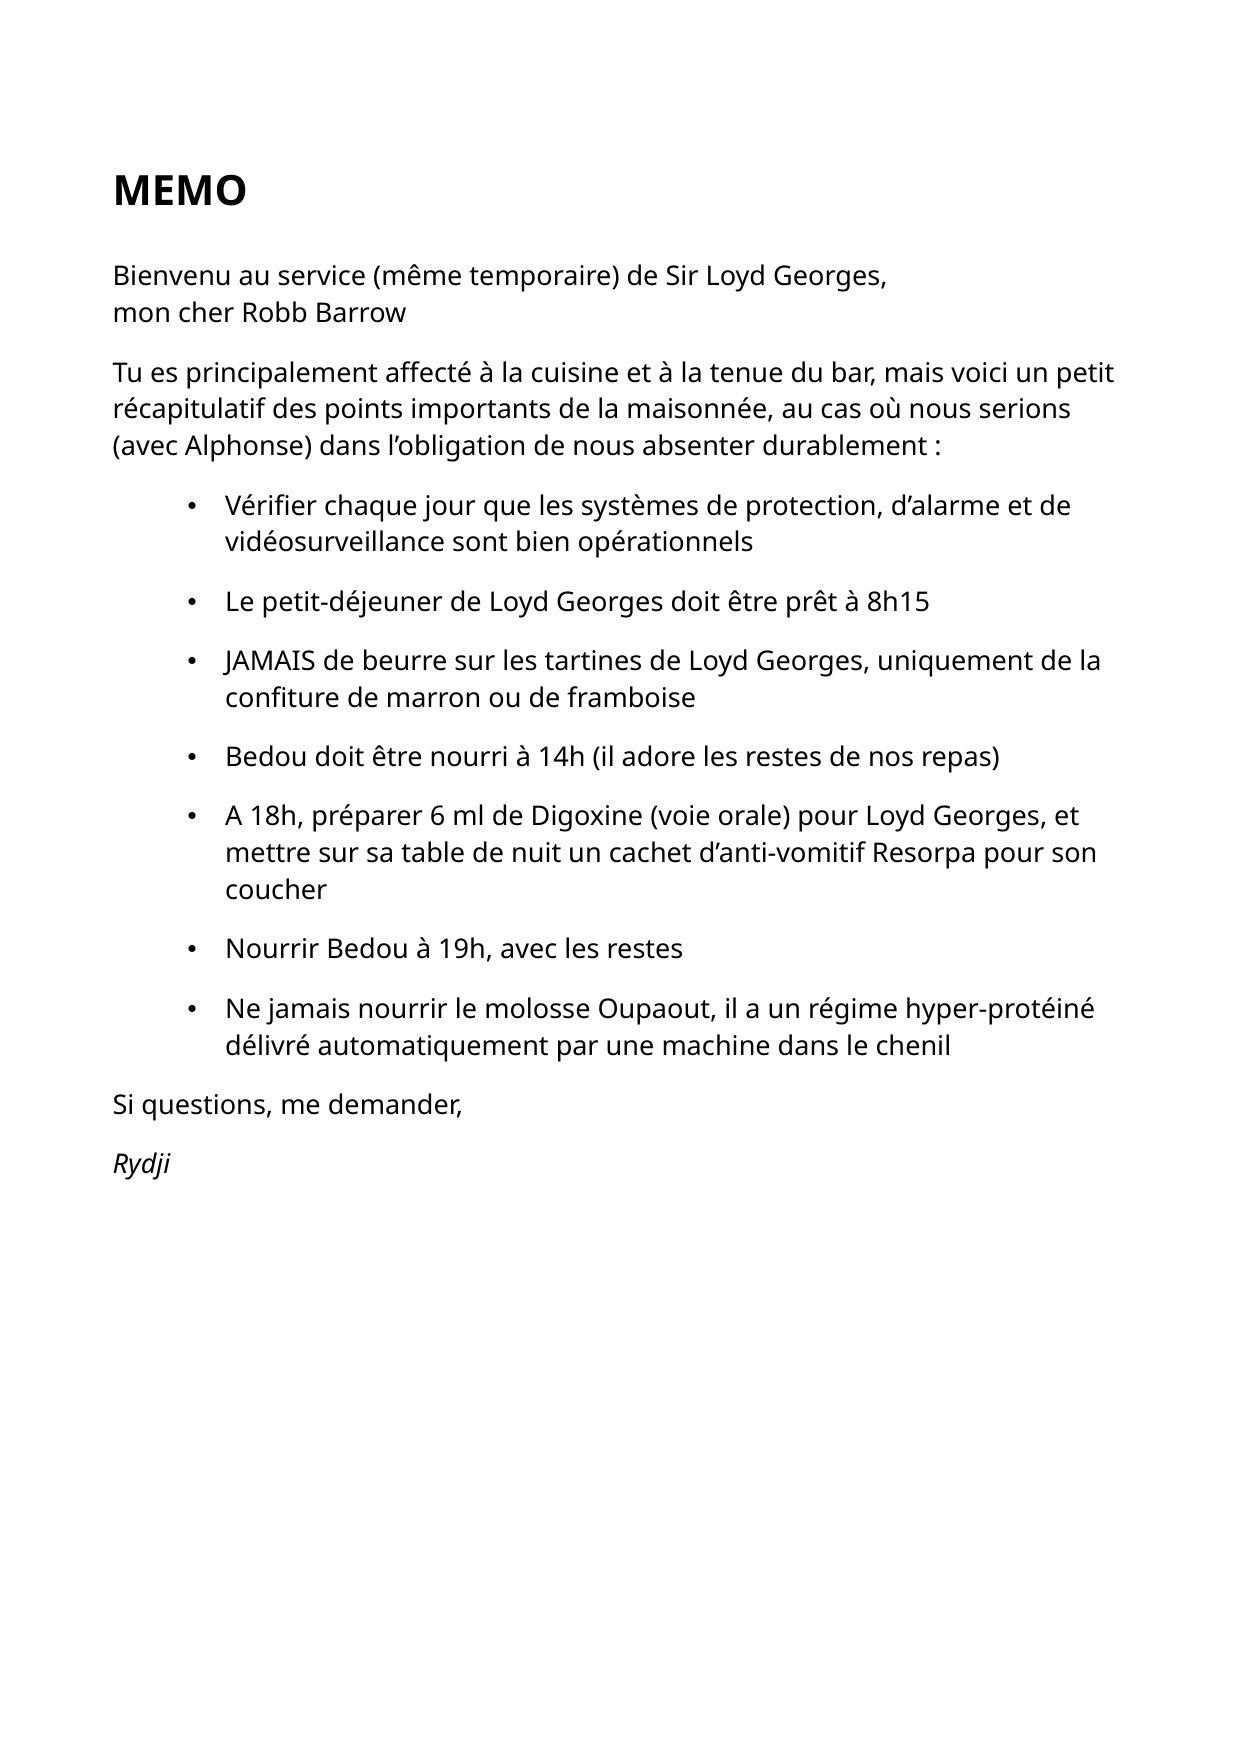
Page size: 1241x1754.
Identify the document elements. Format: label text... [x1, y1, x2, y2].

list A 18h, préparer 6 ml de Digoxine (voie orale) pour Loyd Georges, et mettre sur sa table de nuit un cachet d’anti-vomitif Resorpa pour son coucher [187, 797, 1128, 907]
list Ne jamais nourrir le molosse Oupaout, il a un régime hyper-protéiné délivré automatiquement par une machine dans le chenil [187, 989, 1128, 1063]
text Tu es principalement affecté à la cuisine et à la tenue du bar, mais voici un petit récapitulatif des points importants de la maisonnée, au cas où nous serions (avec Alphonse) dans l’obligation de nous absenter durablement : [112, 353, 1128, 464]
text Bienvenu au service (même temporaire) de Sir Loyd Georges, mon cher Robb Barrow [112, 257, 1128, 331]
list Nourrir Bedou à 19h, avec les restes [187, 930, 1128, 967]
list Vérifier chaque jour que les systèmes de protection, d’alarme et de vidéosurveillance sont bien opérationnels [187, 486, 1128, 560]
list JAMAIS de beurre sur les tartines de Loyd Georges, uniquement de la confiture de marron ou de framboise [187, 641, 1128, 715]
text Si questions, me demander, [112, 1085, 1128, 1122]
text Rydji [112, 1144, 1128, 1181]
text MEMO [112, 160, 1128, 217]
list Le petit-déjeuner de Loyd Georges doit être prêt à 8h15 [187, 582, 1128, 619]
list Bedou doit être nourri à 14h (il adore les restes de nos repas) [187, 738, 1128, 774]
